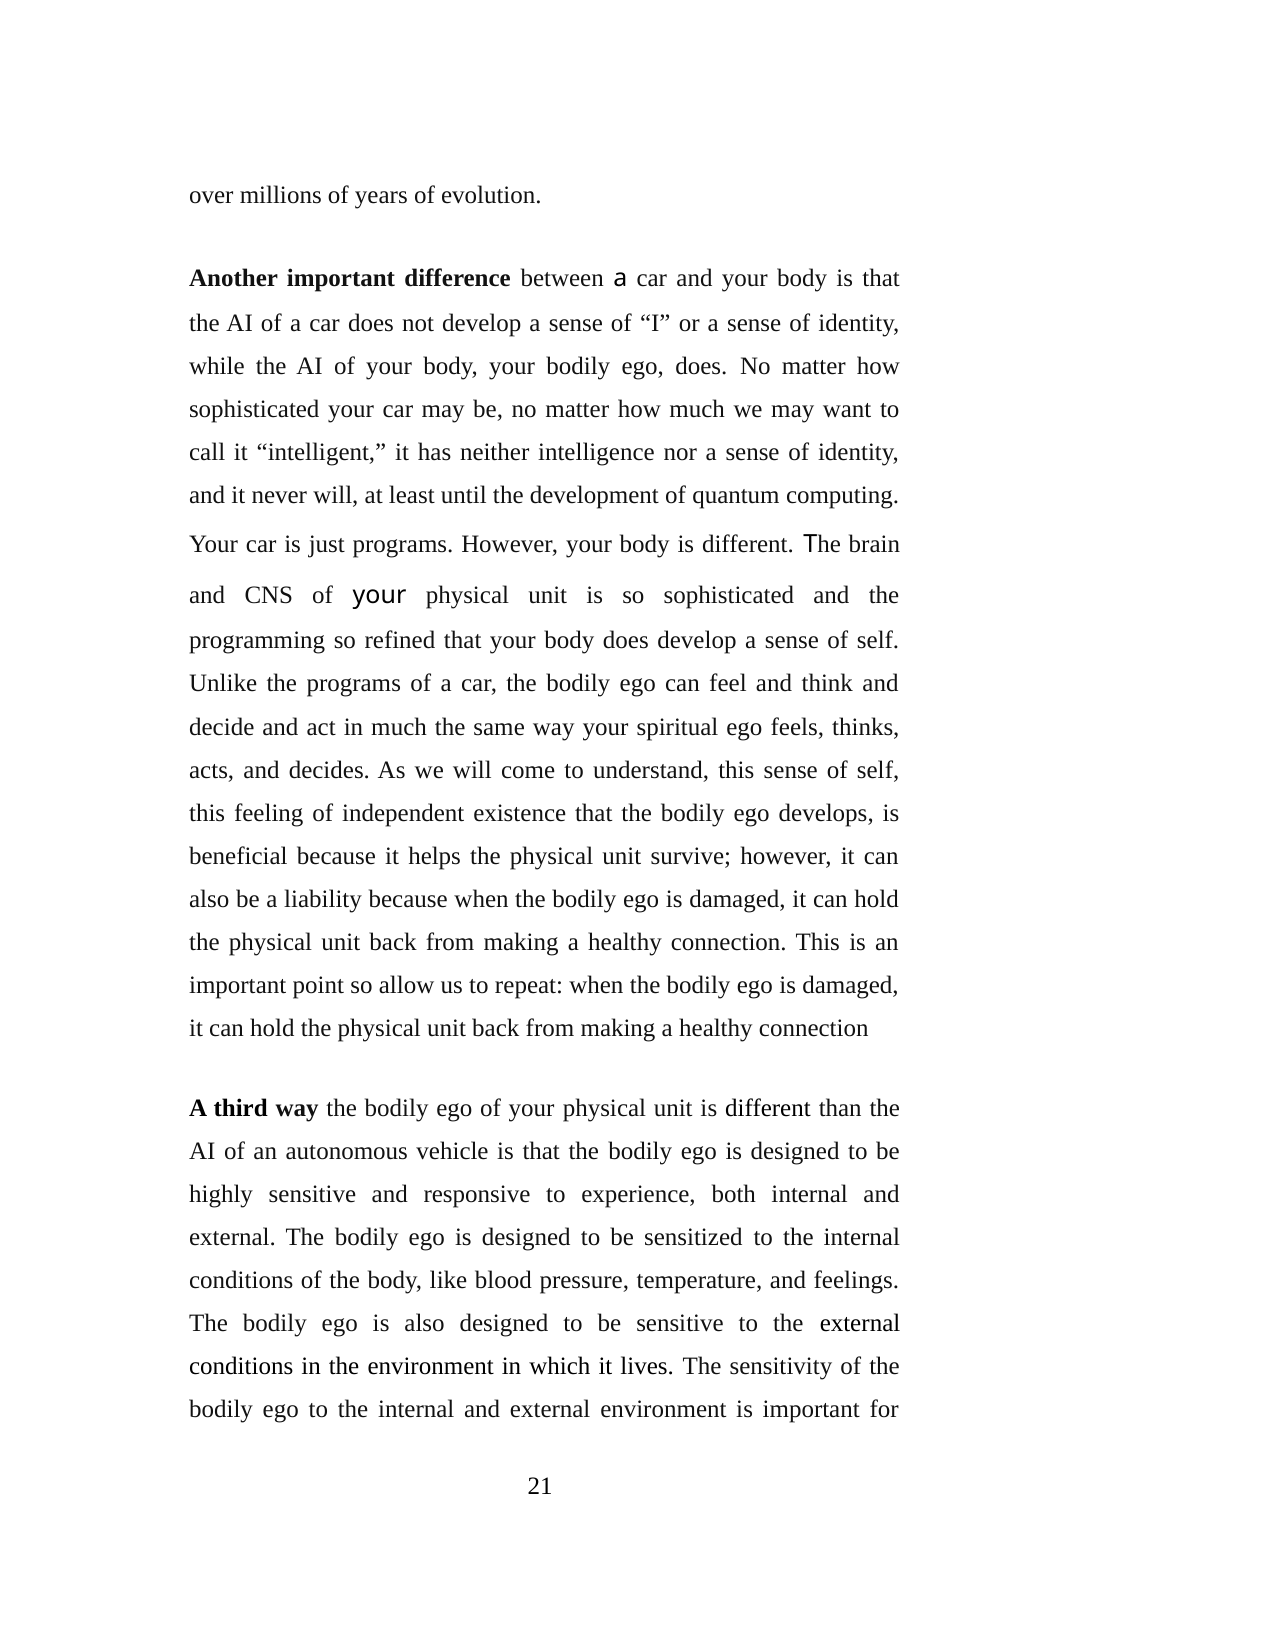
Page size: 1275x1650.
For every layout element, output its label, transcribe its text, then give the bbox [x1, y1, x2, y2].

text over millions of years of evolution. [189, 180, 900, 209]
text A third way the bodily ego of your physical unit is different than the AI of an autonomous vehicle is that the bodily ego is designed to be highly sensitive and responsive to experience, both internal and external. The bodily ego is designed to be sensitized to the internal conditions of the body, like blood pressure, temperature, and feelings. The bodily ego is also designed to be sensitive to the external conditions in the environment in which it lives. The sensitivity of the bodily ego to the internal and external environment is important for [189, 1093, 900, 1423]
text Another important difference between a car and your body is that the AI of a car does not develop a sense of “I” or a sense of identity, while the AI of your body, your bodily ego, does. No matter how sophisticated your car may be, no matter how much we may want to call it “intelligent,” it has neither intelligence nor a sense of identity, and it never will, at least until the development of quantum computing. Your car is just programs. However, your body is different. The brain and CNS of your physical unit is so sophisticated and the programming so refined that your body does develop a sense of self. Unlike the programs of a car, the bodily ego can feel and think and decide and act in much the same way your spiritual ego feels, thinks, acts, and decides. As we will come to understand, this sense of self, this feeling of independent existence that the bodily ego develops, is beneficial because it helps the physical unit survive; however, it can also be a liability because when the bodily ego is damaged, it can hold the physical unit back from making a healthy connection. This is an important point so allow us to repeat: when the bodily ego is damaged, it can hold the physical unit back from making a healthy connection [189, 259, 900, 1042]
